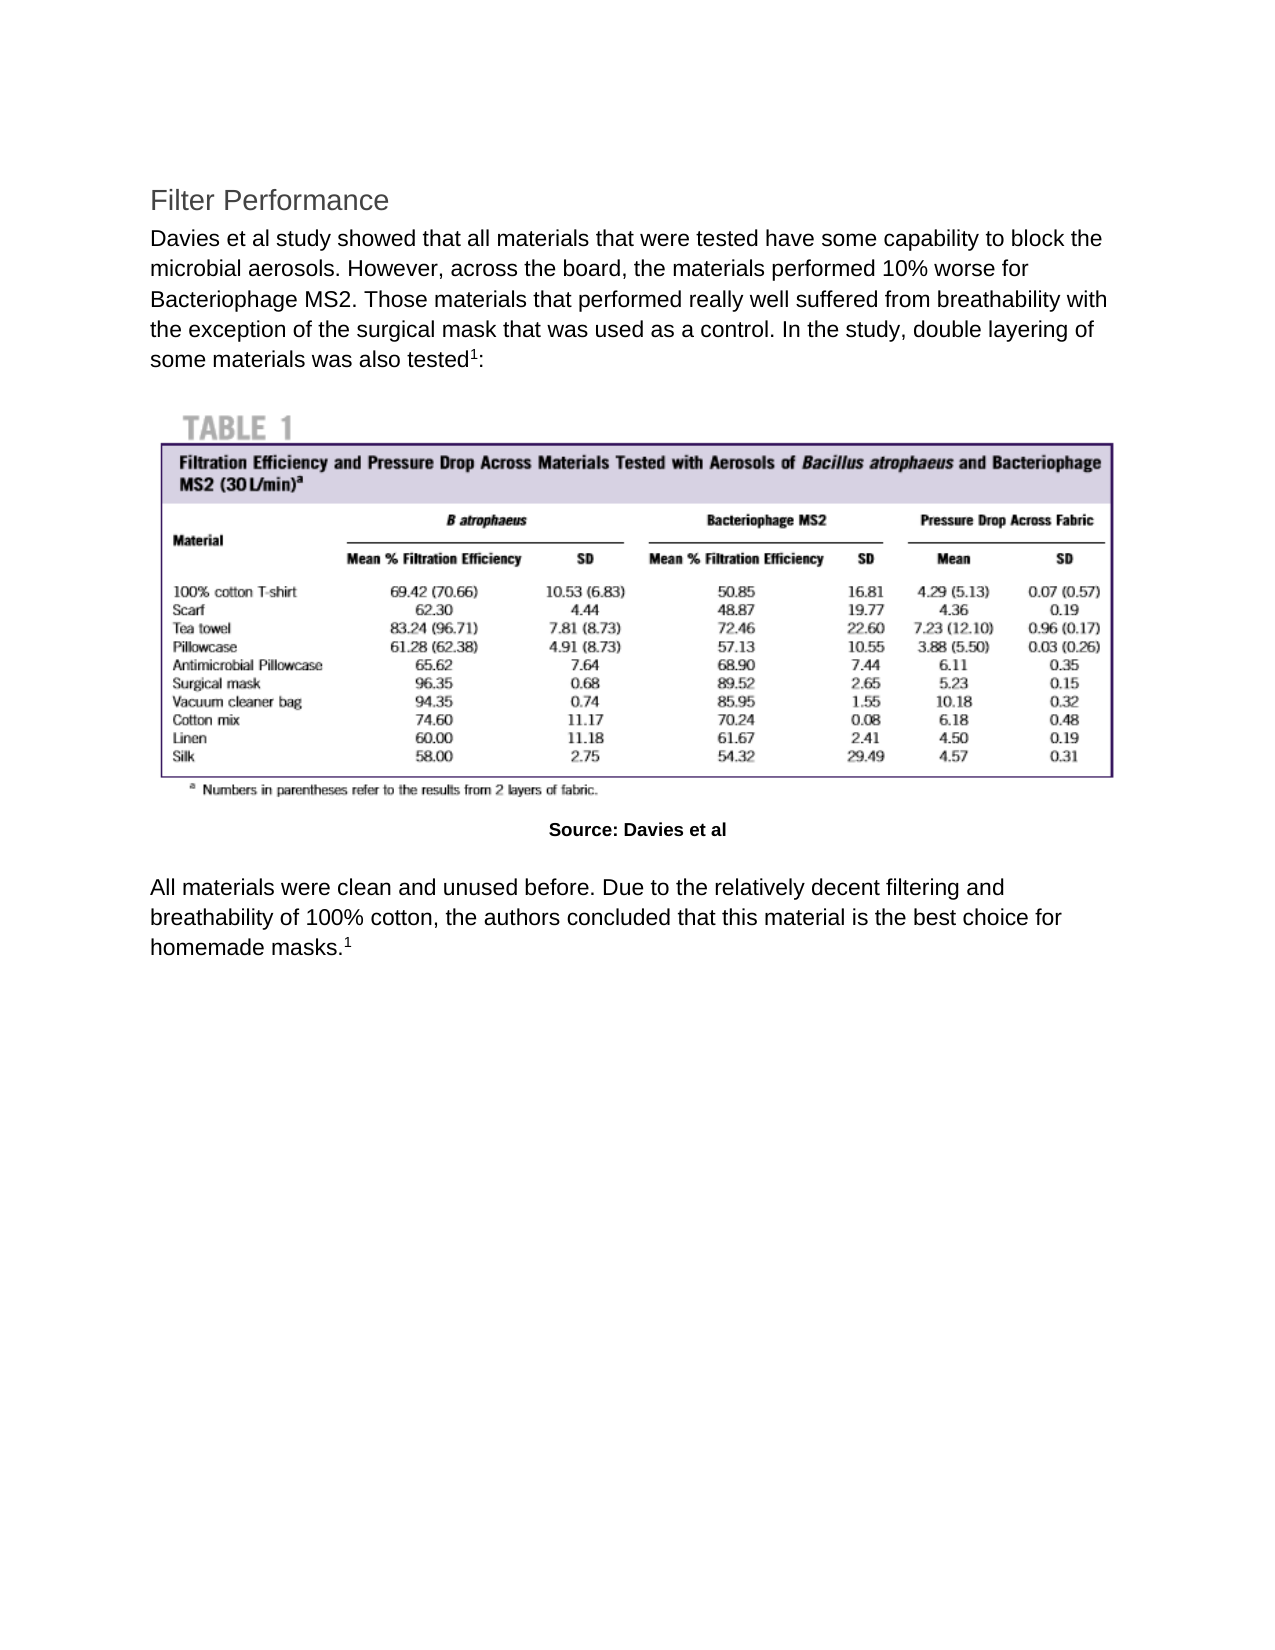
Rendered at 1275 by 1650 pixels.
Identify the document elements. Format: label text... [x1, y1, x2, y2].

text Davies et al study showed that all materials that were tested have some capability to block the microbial aerosols. However, across the board, the materials performed 10% worse for Bacteriophage MS2. Those materials that performed really well suffered from breathability with the exception of the surgical mask that was used as a control. In the study, double layering of some materials was also tested1: [150, 225, 1125, 372]
subtitle Filter Performance [150, 183, 1125, 217]
text All materials were clean and unused before. Due to the relatively decent filtering and breathability of 100% cotton, the authors concluded that this material is the best choice for homemade masks.1 [150, 874, 1125, 960]
text Source: Davies et al [150, 819, 1125, 840]
